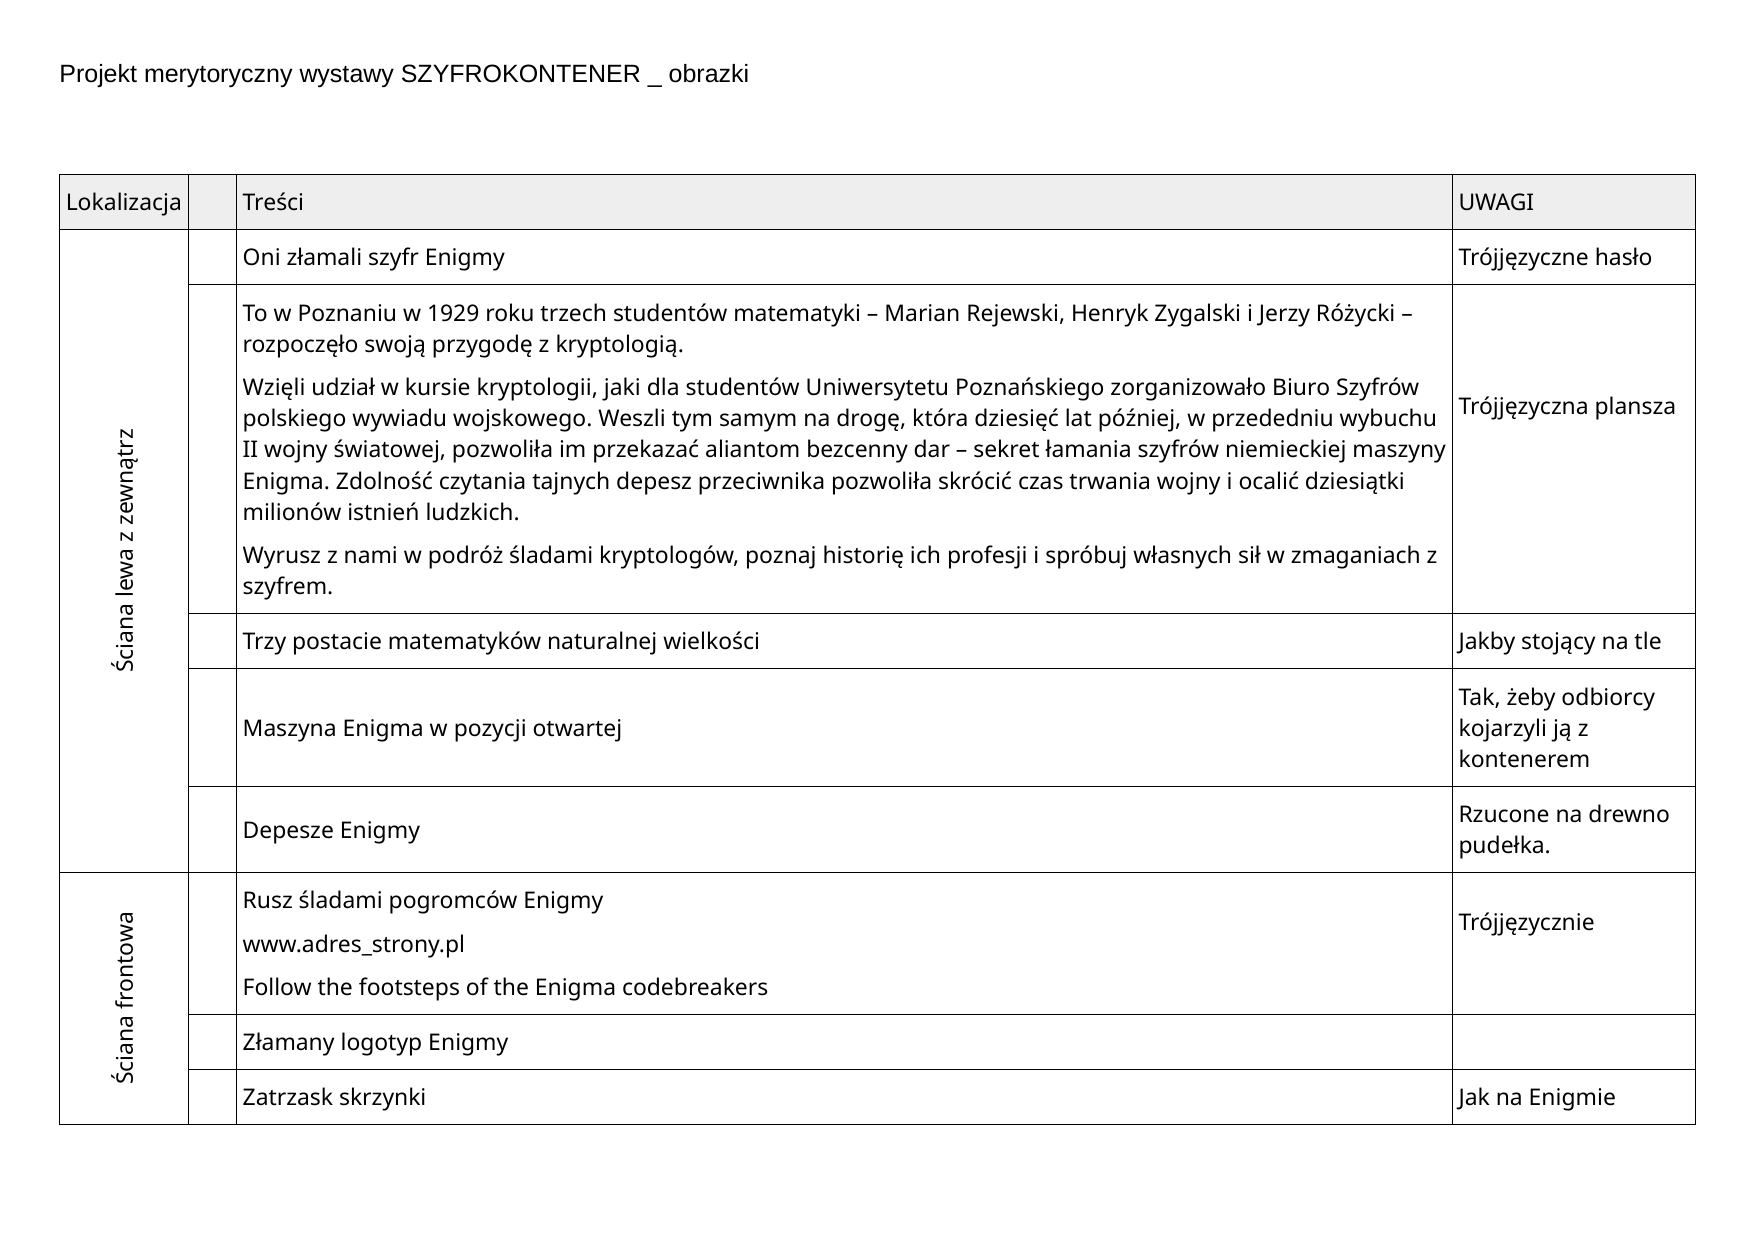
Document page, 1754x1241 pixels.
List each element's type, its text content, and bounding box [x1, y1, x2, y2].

table_cell Trójjęzyczne hasło [1453, 230, 1695, 284]
table_cell Zatrzask skrzynki [237, 1070, 1452, 1124]
table_cell Maszyna Enigma w pozycji otwartej [237, 669, 1452, 786]
table_cell Ściana frontowa [60, 873, 188, 1124]
table_cell [189, 230, 236, 284]
table_header UWAGI [1453, 175, 1695, 229]
table_cell [189, 873, 236, 1013]
table_cell Rzucone na drewno pudełka. [1453, 787, 1695, 872]
table_header Lokalizacja [60, 175, 188, 229]
table_cell Ściana lewa z zewnątrz [60, 230, 188, 872]
table_header Treści [237, 175, 1452, 229]
table_cell [189, 1015, 236, 1069]
table_cell [1453, 1015, 1695, 1069]
table_cell To w Poznaniu w 1929 roku trzech studentów matematyki – Marian Rejewski, Henryk Zygalski i Jerzy Różycki – rozpoczęło swoją przygodę z kryptologią. Wzięli udział w kursie kryptologii, jaki dla studentów Uniwersytetu Poznańskiego zorganizowało Biuro Szyfrów polskiego wywiadu wojskowego. Weszli tym samym na drogę, która dziesięć lat później, w przededniu wybuchu II wojny światowej, pozwoliła im przekazać aliantom bezcenny dar – sekret łamania szyfrów niemieckiej maszyny Enigma. Zdolność czytania tajnych depesz przeciwnika pozwoliła skrócić czas trwania wojny i ocalić dziesiątki milionów istnień ludzkich. Wyrusz z nami w podróż śladami kryptologów, poznaj historię ich profesji i spróbuj własnych sił w zmaganiach z szyfrem. [237, 285, 1452, 613]
table_cell [189, 669, 236, 786]
table_cell [189, 285, 236, 613]
table_cell Jak na Enigmie [1453, 1070, 1695, 1124]
table_cell Trzy postacie matematyków naturalnej wielkości [237, 614, 1452, 668]
table_cell Trójjęzycznie [1453, 873, 1695, 1013]
table_cell [189, 1070, 236, 1124]
table_cell Tak, żeby odbiorcy kojarzyli ją z kontenerem [1453, 669, 1695, 786]
table_cell Jakby stojący na tle [1453, 614, 1695, 668]
table_cell Depesze Enigmy [237, 787, 1452, 872]
table_header [189, 175, 236, 229]
text Projekt merytoryczny wystawy SZYFROKONTENER _ obrazki [59, 59, 1695, 88]
table_cell Trójjęzyczna plansza [1453, 285, 1695, 613]
table_cell Rusz śladami pogromców Enigmy www.adres_strony.pl Follow the footsteps of the Enigma codebreakers [237, 873, 1452, 1013]
table_cell [189, 614, 236, 668]
table_cell Złamany logotyp Enigmy [237, 1015, 1452, 1069]
table_cell [189, 787, 236, 872]
table_cell Oni złamali szyfr Enigmy [237, 230, 1452, 284]
